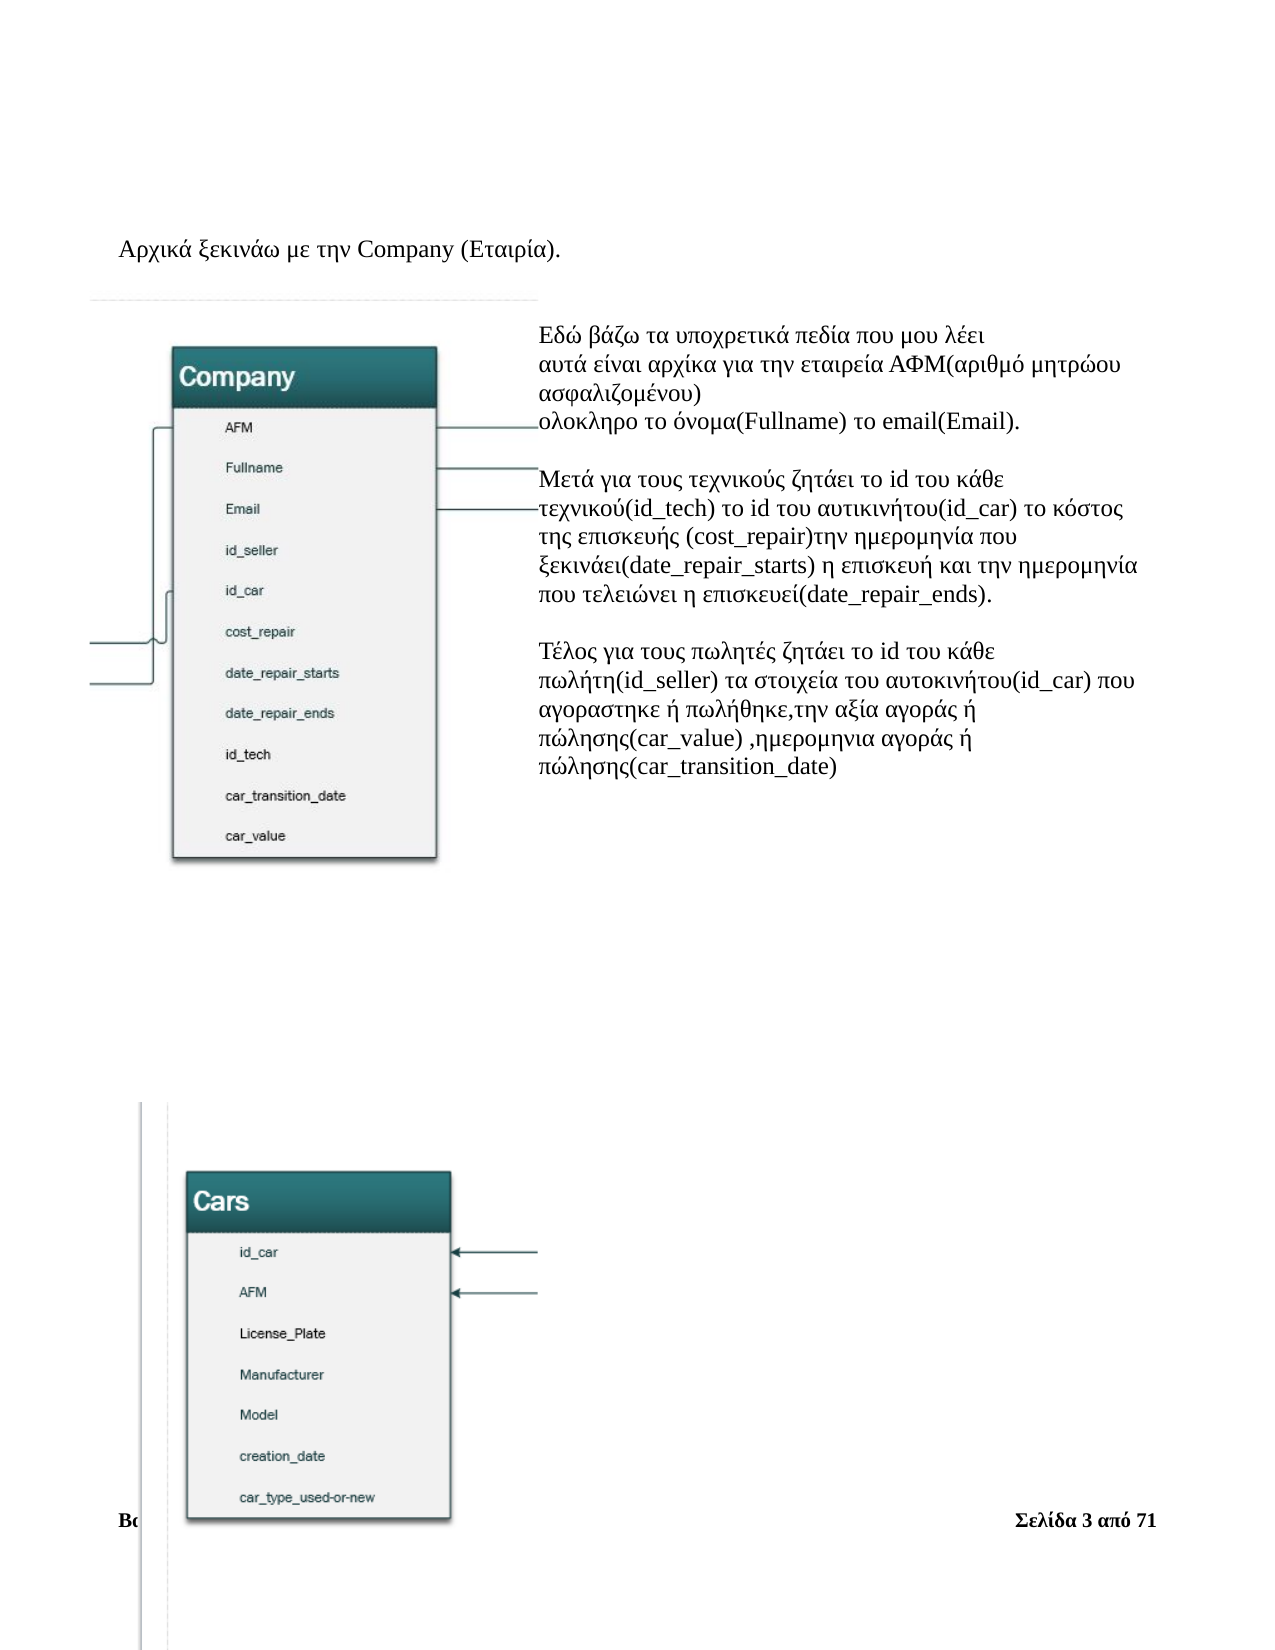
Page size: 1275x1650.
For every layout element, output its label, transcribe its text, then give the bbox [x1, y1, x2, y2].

text Εδώ βάζω τα υποχρετικά πεδία που μου λέει [539, 320, 1157, 349]
text αυτά είναι αρχίκα για την εταιρεία ΑΦΜ(αριθμό μητρώου ασφαλιζομένου) [539, 349, 1157, 406]
picture [89, 281, 539, 941]
picture [137, 1102, 538, 1650]
text Μετά για τους τεχνικούς ζητάει το id του κάθε τεχνικού(id_tech) το id του αυτικινήτου(id_car) το κόστος της επισκευής (cost_repair)την ημερομηνία που ξεκινάει(date_repair_starts) η επισκευή και την ημερομηνία που τελειώνει η επισκευεί(date_repair_ends). [539, 464, 1157, 608]
text Τέλος για τους πωλητές ζητάει το id του κάθε πωλήτη(id_seller) τα στοιχεία του αυτοκινήτου(id_car) που αγοραστηκε ή πωλήθηκε,την αξία αγοράς ή πώλησης(car_value) ,ημερομηνια αγοράς ή πώλησης(car_transition_date) [539, 636, 1157, 780]
text Αρχικά ξεκινάω με την Company (Εταιρία). [118, 234, 1157, 263]
text ολοκληρο το όνομα(Fullname) το email(Email). [539, 406, 1157, 435]
